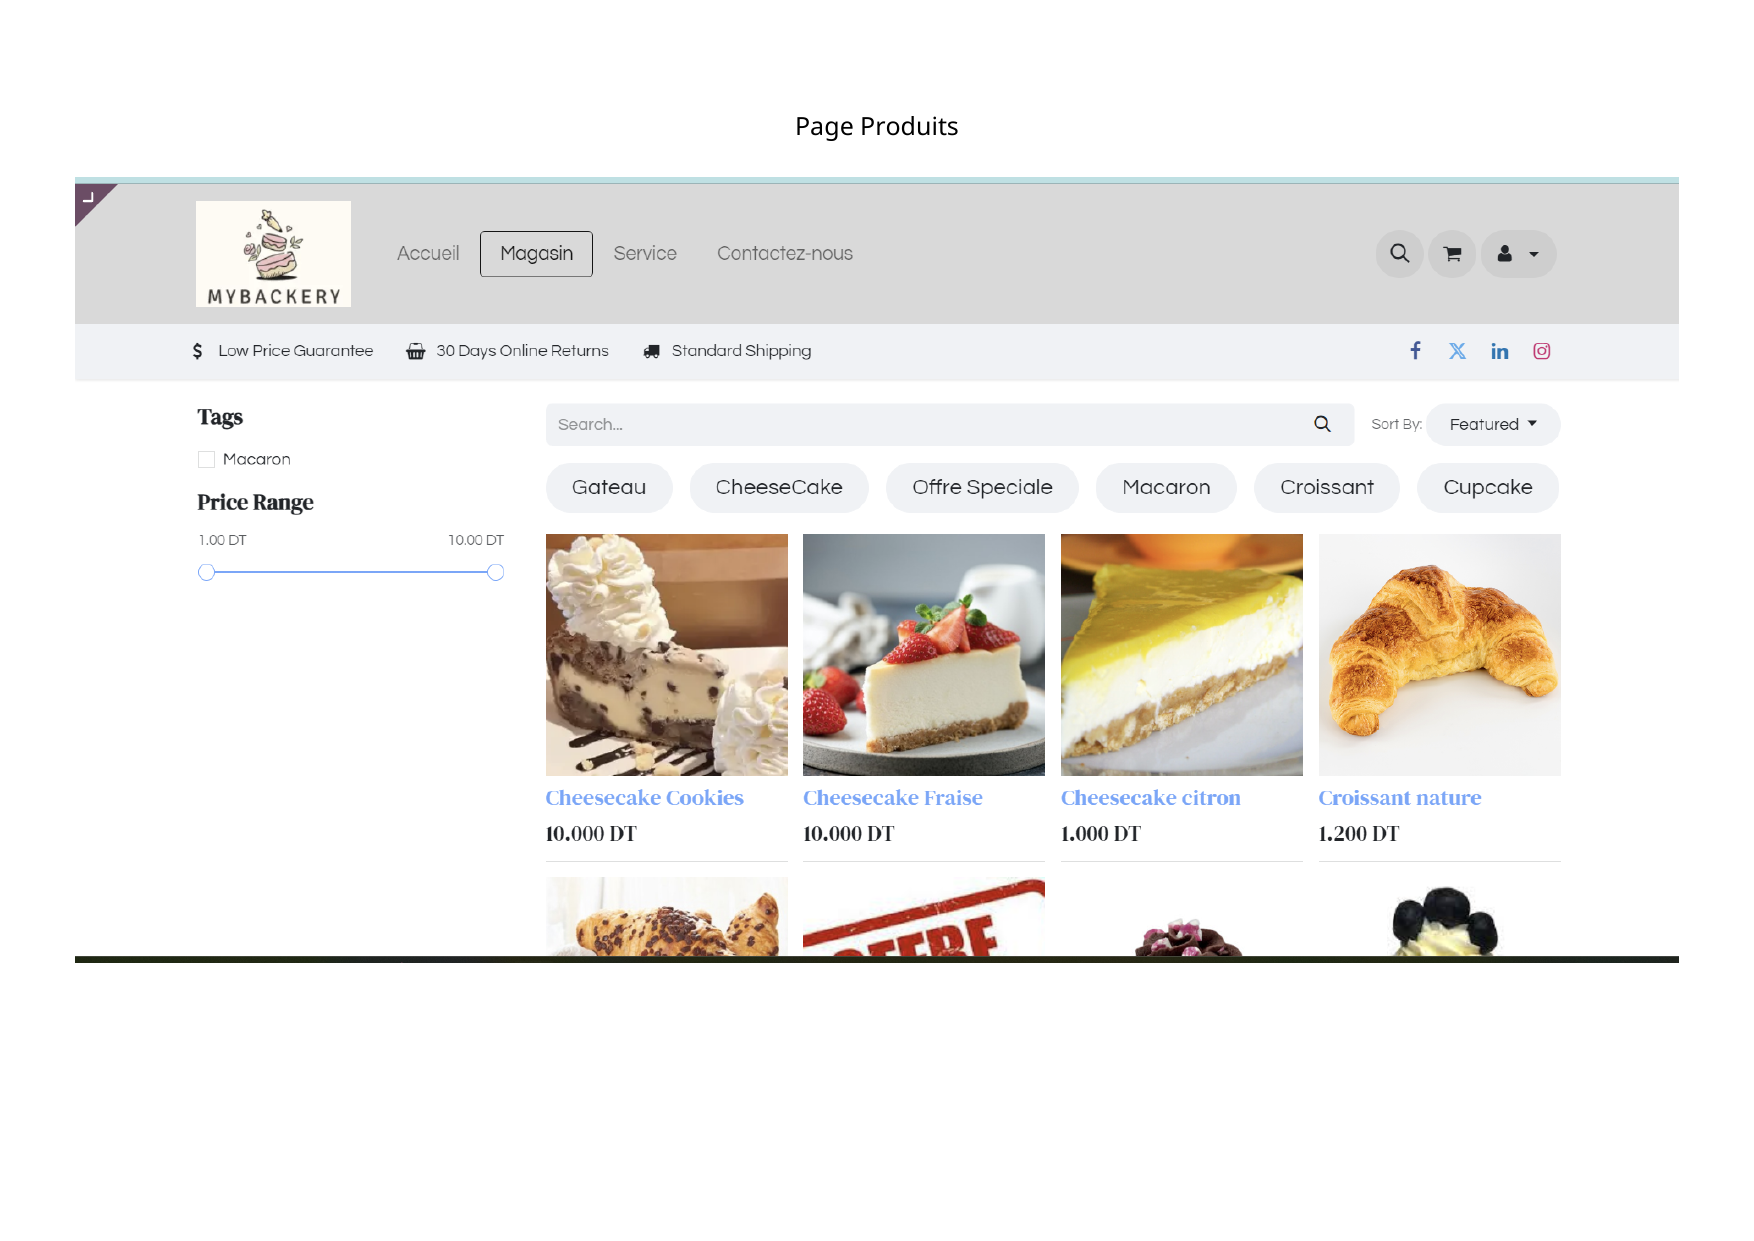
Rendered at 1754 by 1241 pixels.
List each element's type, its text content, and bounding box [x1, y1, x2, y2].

text Page Produits [75, 109, 1679, 143]
